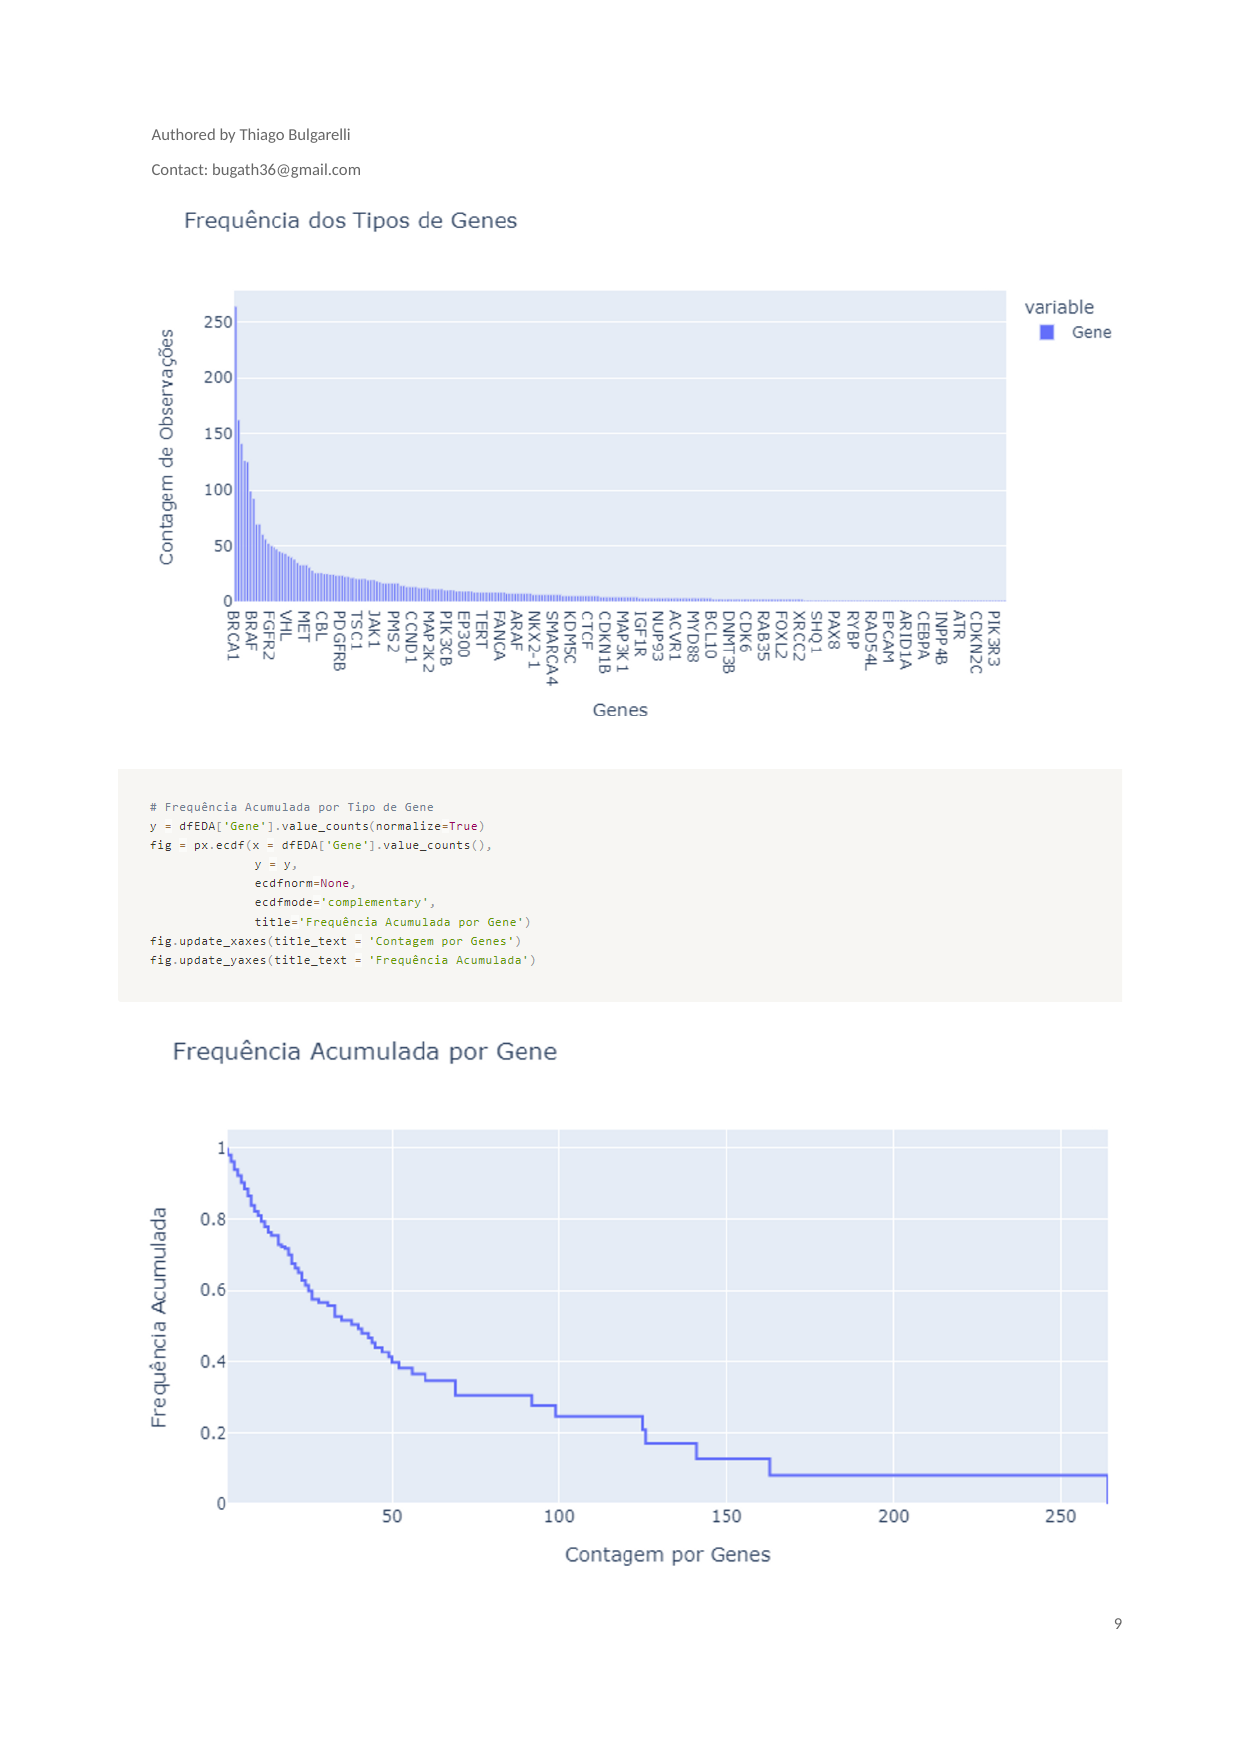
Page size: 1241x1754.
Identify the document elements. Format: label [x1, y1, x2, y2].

picture [118, 769, 1123, 1002]
picture [121, 196, 1113, 716]
picture [123, 1021, 1116, 1566]
